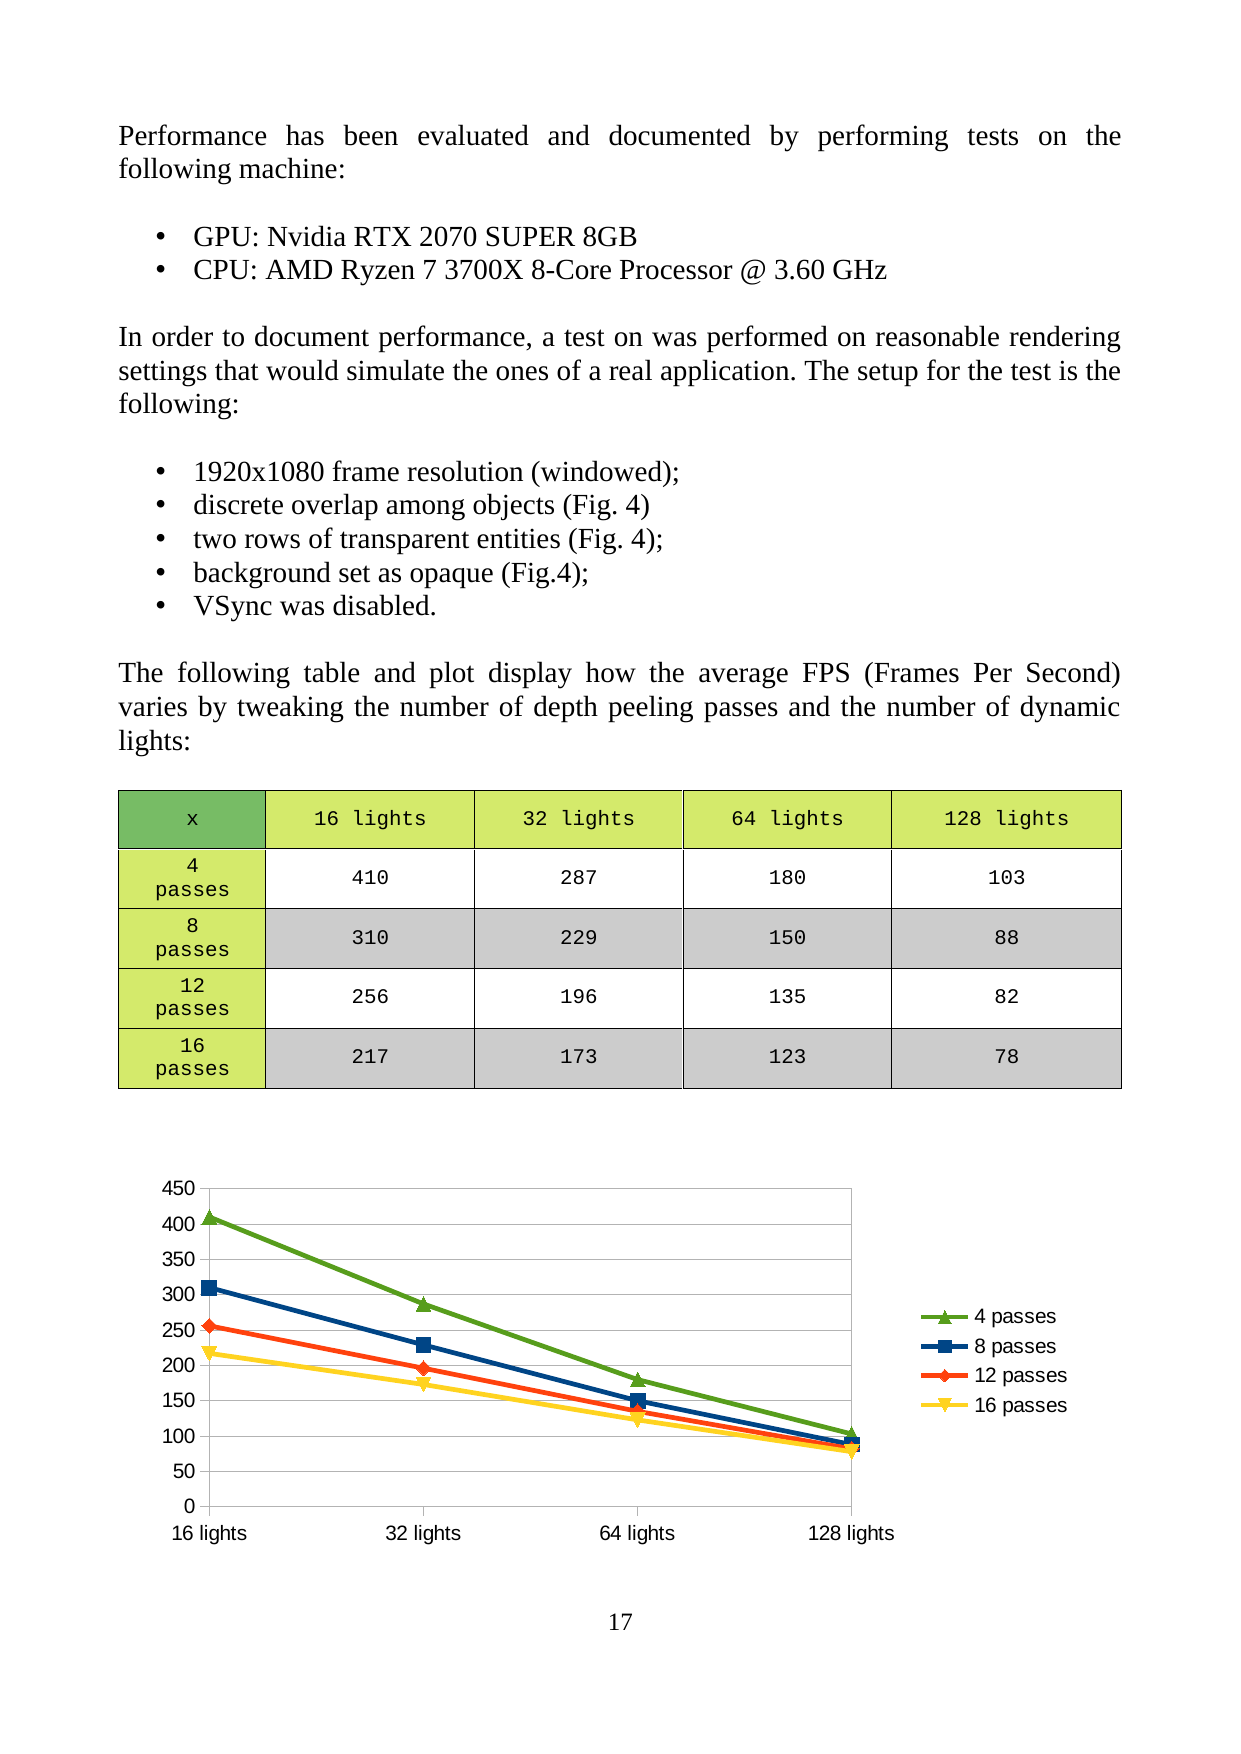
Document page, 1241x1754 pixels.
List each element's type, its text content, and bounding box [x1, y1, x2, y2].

list CPU: AMD Ryzen 7 3700X 8-Core Processor @ 3.60 GHz [156, 252, 1122, 286]
table_cell 180 [684, 850, 891, 908]
table_cell 16 passes [119, 1029, 265, 1088]
list VSync was disabled. [156, 588, 1122, 622]
table_cell 4 passes [119, 850, 265, 908]
list two rows of transparent entities (Fig. 4); [156, 521, 1122, 555]
table_header 32 lights [475, 791, 682, 848]
table_cell 82 [892, 969, 1121, 1028]
table_header 64 lights [684, 791, 891, 848]
table_cell 229 [475, 909, 682, 968]
table_cell 310 [266, 909, 474, 968]
table_cell 78 [892, 1029, 1121, 1088]
table_header x [119, 791, 265, 848]
list discrete overlap among objects (Fig. 4) [156, 487, 1122, 521]
table_cell 217 [266, 1029, 474, 1088]
text The following table and plot display how the average FPS (Frames Per Second) varies by tweaking the number of depth peeling passes and the number of dynamic lights: [118, 656, 1122, 756]
table_cell 150 [684, 909, 891, 968]
table_header 128 lights [892, 791, 1121, 848]
table_cell 173 [475, 1029, 682, 1088]
table_cell 103 [892, 850, 1121, 908]
table_cell 88 [892, 909, 1121, 968]
list background set as opaque (Fig.4); [156, 555, 1122, 588]
table_cell 123 [684, 1029, 891, 1088]
table_header 16 lights [266, 791, 474, 848]
list GPU: Nvidia RTX 2070 SUPER 8GB [156, 219, 1122, 252]
list 1920x1080 frame resolution (windowed); [156, 454, 1122, 487]
table_cell 8 passes [119, 909, 265, 968]
table_cell 12 passes [119, 969, 265, 1028]
table_cell 135 [684, 969, 891, 1028]
table_cell 410 [266, 850, 474, 908]
text Performance has been evaluated and documented by performing tests on the following machine: [118, 118, 1122, 185]
text In order to document performance, a test on was performed on reasonable rendering settings that would simulate the ones of a real application. The setup for the test is the following: [118, 319, 1122, 420]
table_cell 287 [475, 850, 682, 908]
table_cell 256 [266, 969, 474, 1028]
table_cell 196 [475, 969, 682, 1028]
